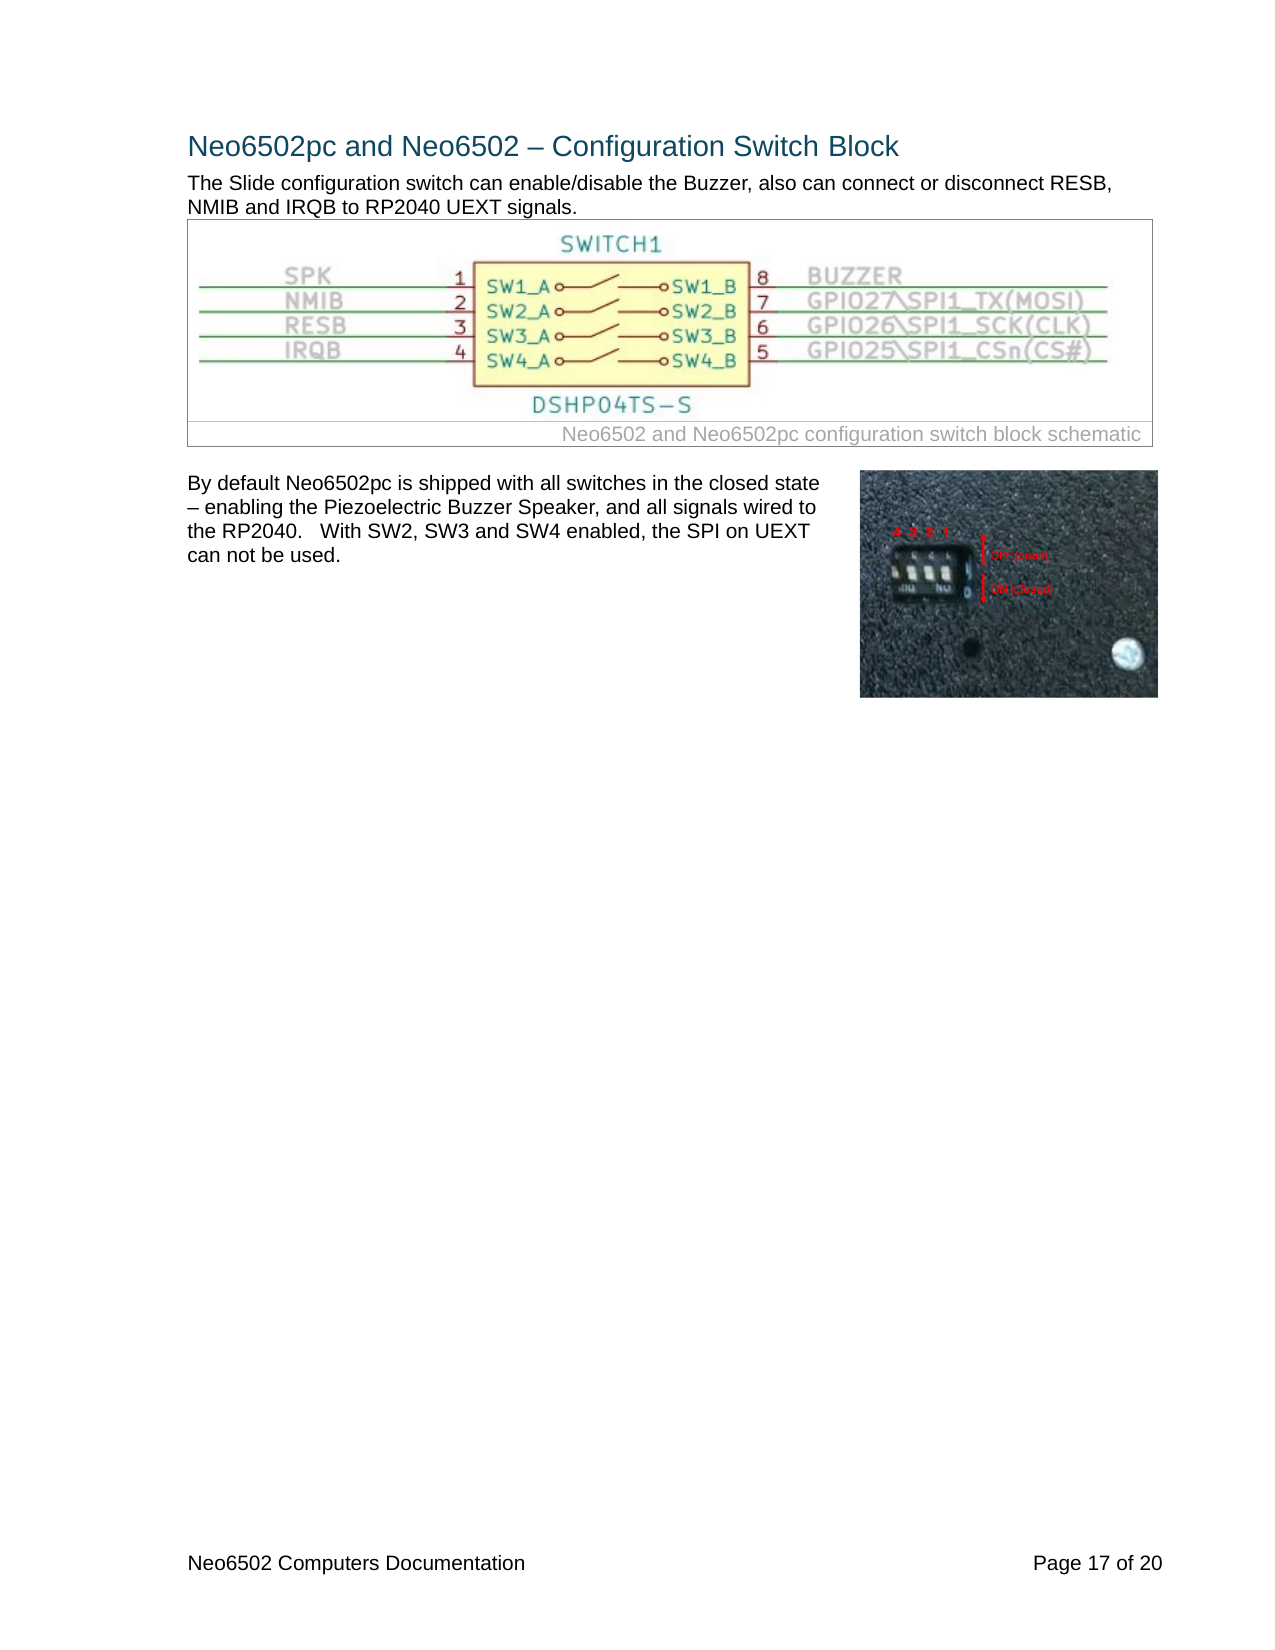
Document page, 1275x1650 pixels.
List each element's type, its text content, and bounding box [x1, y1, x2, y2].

table_header [188, 220, 198, 421]
table_cell Neo6502 and Neo6502pc configuration switch block schematic [188, 422, 1152, 446]
text The Slide configuration switch can enable/disable the Buzzer, also can connect or disconnect RESB, NMIB and IRQB to RP2040 UEXT signals. [187, 171, 1118, 219]
picture [198, 220, 1114, 421]
subtitle Neo6502pc and Neo6502 – Configuration Switch Block [187, 129, 1162, 163]
text By default Neo6502pc is shipped with all switches in the closed state – enabling the Piezoelectric Buzzer Speaker, and all signals wired to the RP2040. With SW2, SW3 and SW4 enabled, the SPI on UEXT can not be used. [187, 471, 854, 567]
table_header [1114, 220, 1152, 421]
picture [854, 465, 1163, 701]
